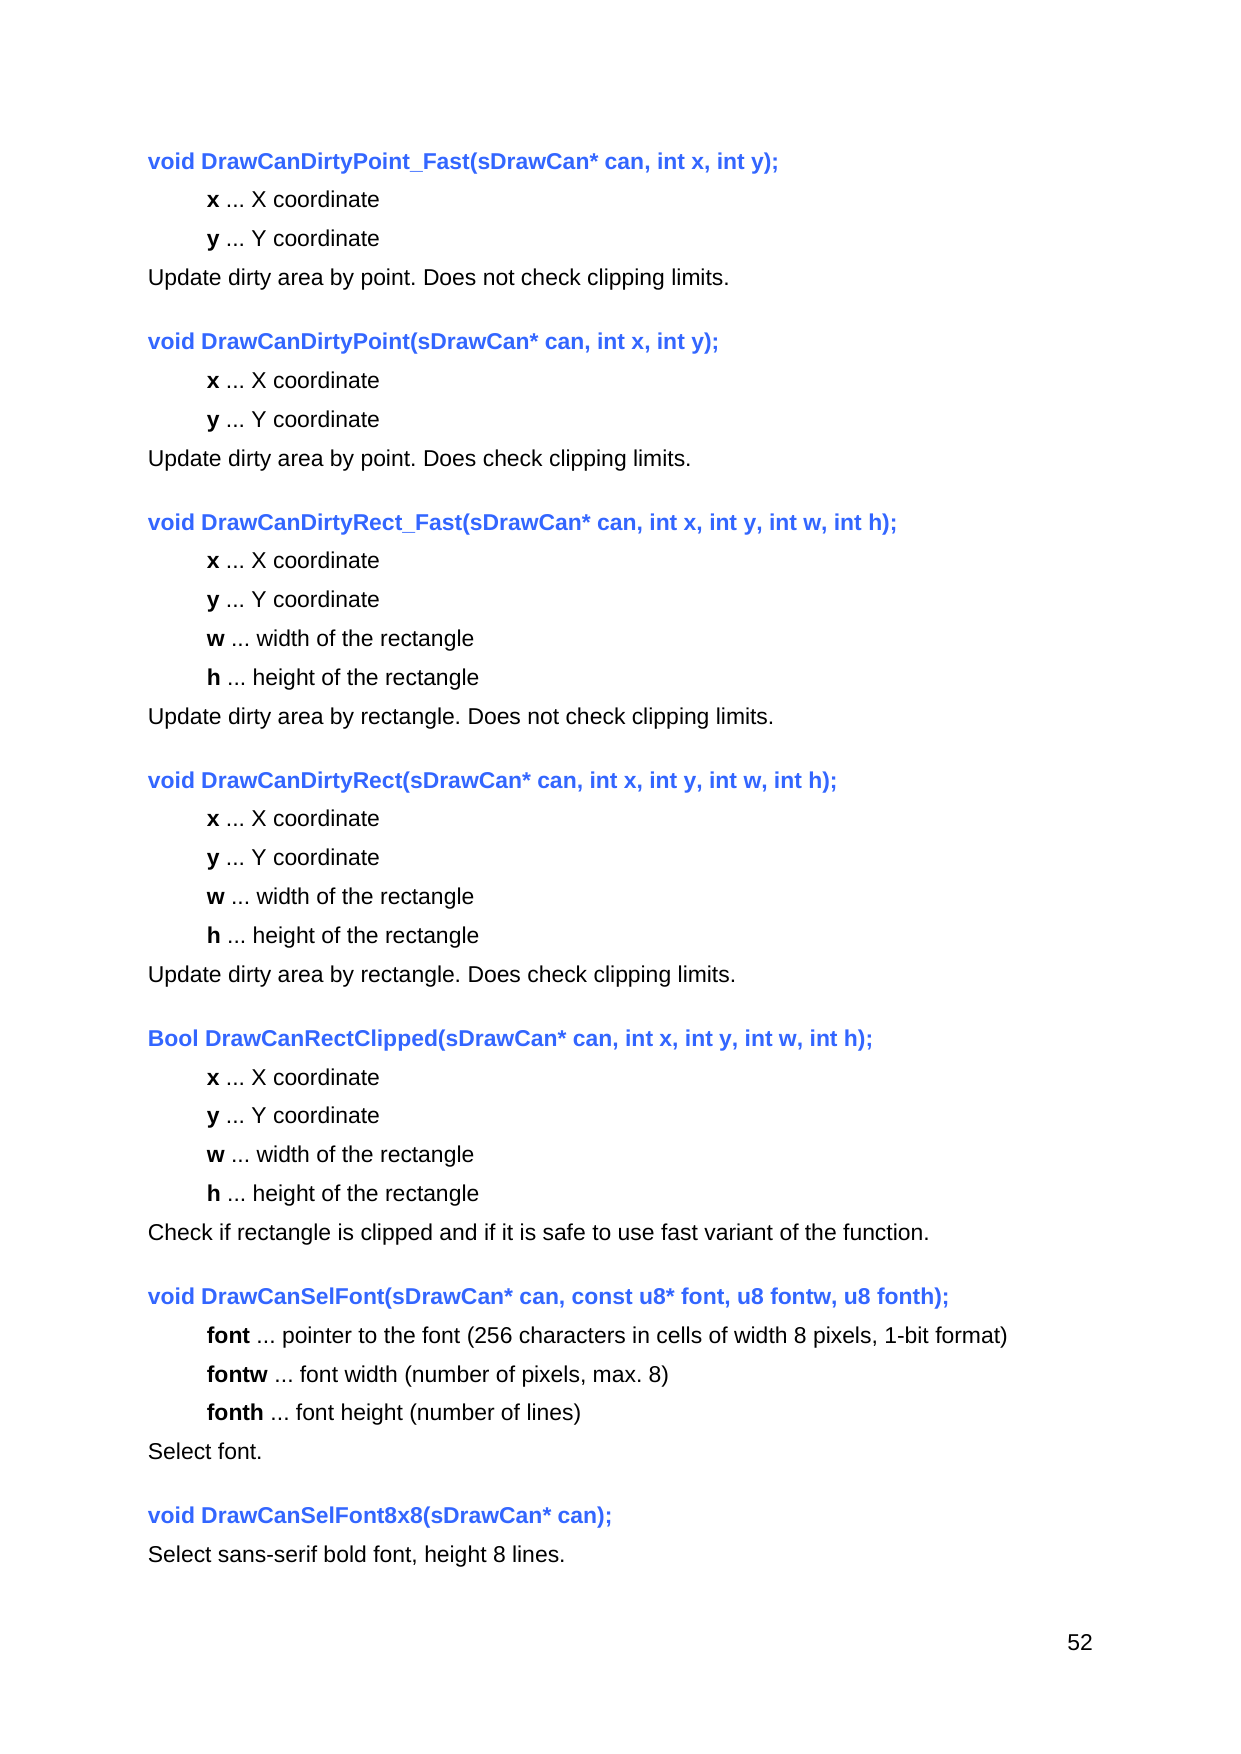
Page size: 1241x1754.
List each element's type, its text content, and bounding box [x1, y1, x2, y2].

text w ... width of the rectangle [148, 625, 1093, 651]
text w ... width of the rectangle [148, 1141, 1093, 1168]
text x ... X coordinate [148, 805, 1093, 832]
text fontw ... font width (number of pixels, max. 8) [148, 1361, 1093, 1387]
text void DrawCanDirtyPoint(sDrawCan* can, int x, int y); [148, 328, 1093, 354]
text Update dirty area by rectangle. Does not check clipping limits. [148, 703, 1093, 729]
text Update dirty area by point. Does not check clipping limits. [148, 264, 1093, 291]
text Update dirty area by point. Does check clipping limits. [148, 444, 1093, 471]
text x ... X coordinate [148, 1063, 1093, 1090]
text void DrawCanSelFont8x8(sDrawCan* can); [148, 1502, 1093, 1528]
text h ... height of the rectangle [148, 664, 1093, 690]
text Check if rectangle is clipped and if it is safe to use fast variant of the function. [148, 1219, 1093, 1245]
text void DrawCanDirtyRect(sDrawCan* can, int x, int y, int w, int h); [148, 767, 1093, 793]
text x ... X coordinate [148, 547, 1093, 574]
text y ... Y coordinate [148, 406, 1093, 432]
text font ... pointer to the font (256 characters in cells of width 8 pixels, 1-bit format) [148, 1322, 1093, 1348]
text void DrawCanDirtyPoint_Fast(sDrawCan* can, int x, int y); [148, 148, 1093, 174]
text y ... Y coordinate [148, 1102, 1093, 1129]
text Select sans-serif bold font, height 8 lines. [148, 1541, 1093, 1567]
text w ... width of the rectangle [148, 883, 1093, 909]
text fonth ... font height (number of lines) [148, 1399, 1093, 1426]
text x ... X coordinate [148, 367, 1093, 393]
text y ... Y coordinate [148, 586, 1093, 612]
text y ... Y coordinate [148, 225, 1093, 252]
text Update dirty area by rectangle. Does check clipping limits. [148, 961, 1093, 987]
text void DrawCanDirtyRect_Fast(sDrawCan* can, int x, int y, int w, int h); [148, 508, 1093, 535]
text y ... Y coordinate [148, 844, 1093, 871]
text Select font. [148, 1438, 1093, 1464]
text h ... height of the rectangle [148, 1180, 1093, 1206]
text h ... height of the rectangle [148, 922, 1093, 948]
text void DrawCanSelFont(sDrawCan* can, const u8* font, u8 fontw, u8 fonth); [148, 1283, 1093, 1309]
text Bool DrawCanRectClipped(sDrawCan* can, int x, int y, int w, int h); [148, 1025, 1093, 1051]
text x ... X coordinate [148, 186, 1093, 213]
